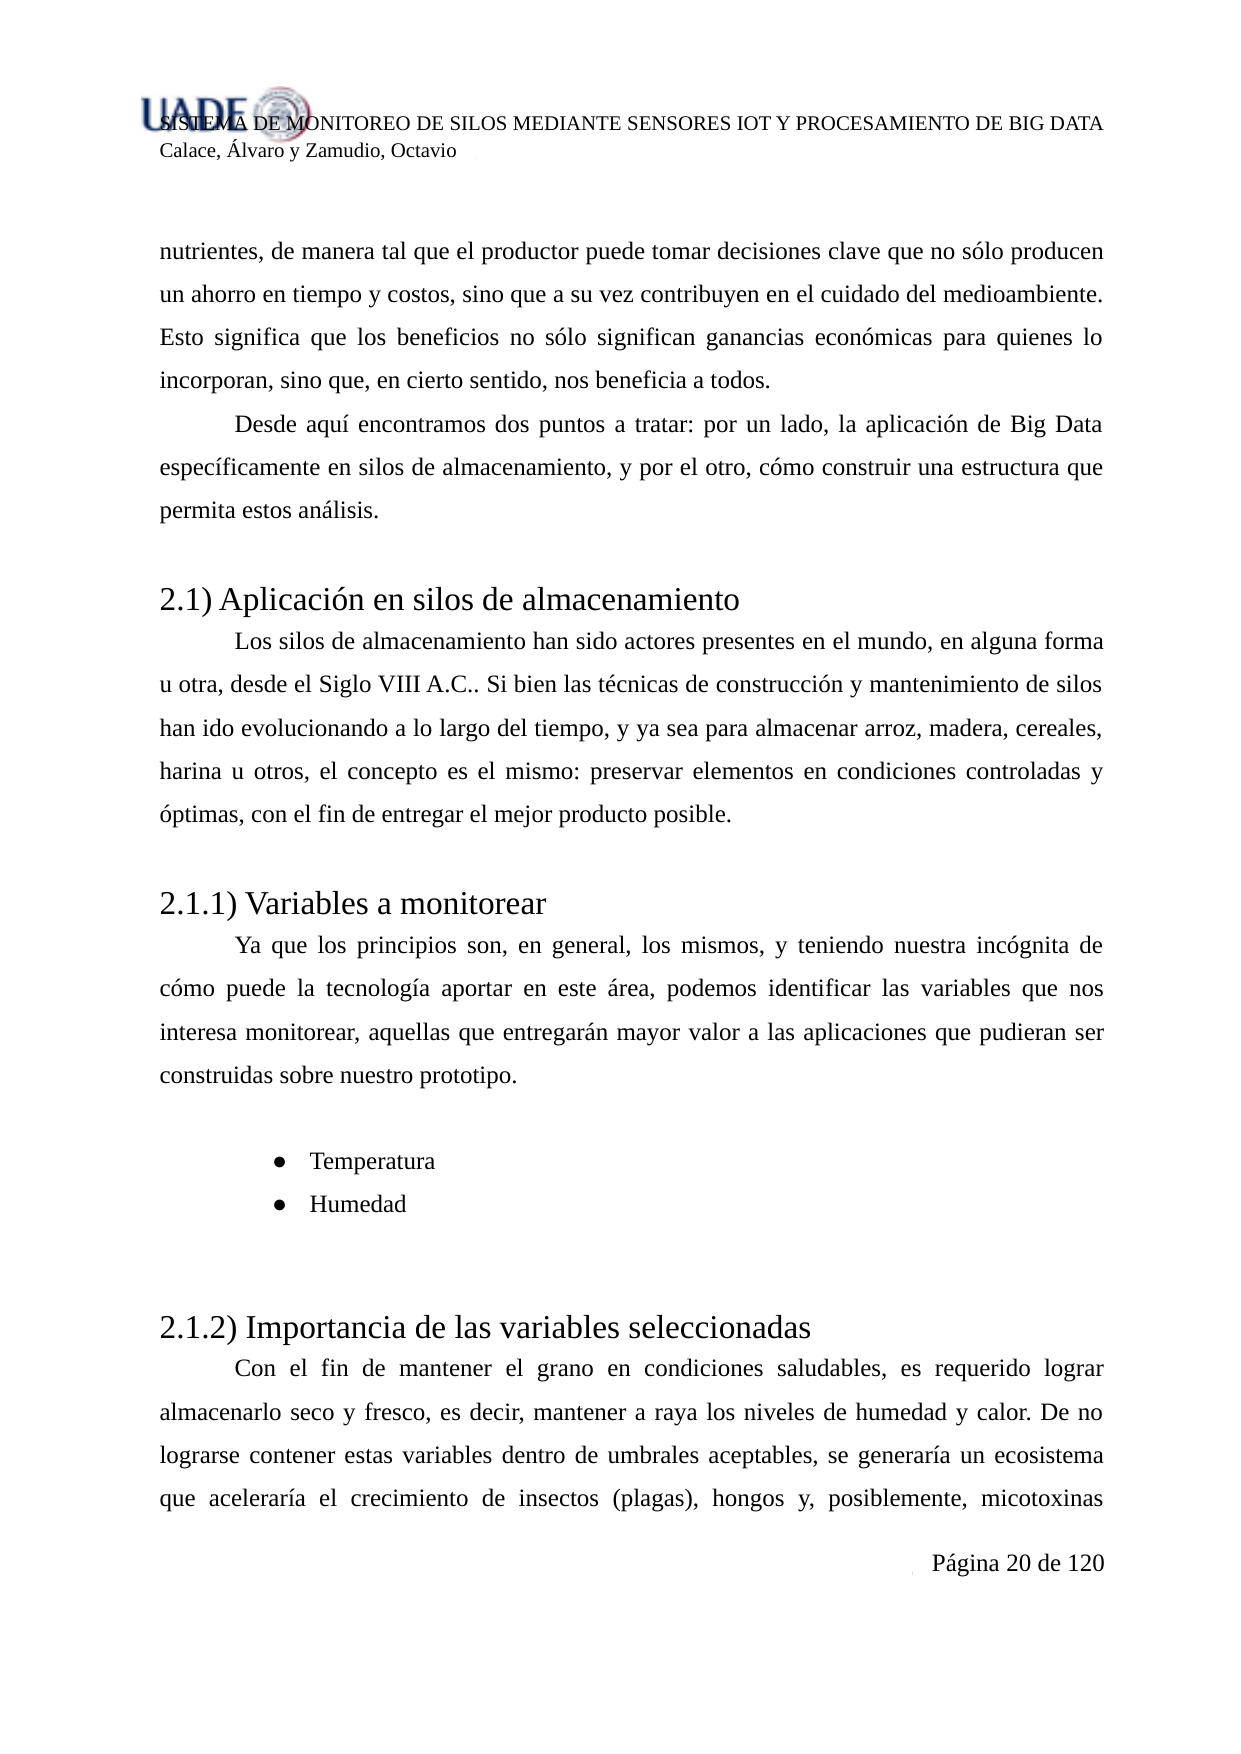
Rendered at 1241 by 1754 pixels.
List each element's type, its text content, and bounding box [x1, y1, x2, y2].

subtitle 2.1) Aplicación en silos de almacenamiento [159, 580, 1104, 618]
picture [140, 86, 314, 146]
text Desde aquí encontramos dos puntos a tratar: por un lado, la aplicación de Big Data específicamente en silos de almacenamiento, y por el otro, cómo construir una estructura que permita estos análisis. [159, 409, 1104, 524]
text Con el fin de mantener el grano en condiciones saludables, es requerido lograr almacenarlo seco y fresco, es decir, mantener a raya los niveles de humedad y calor. De no lograrse contener estas variables dentro de umbrales aceptables, se generaría un ecosistema que aceleraría el crecimiento de insectos (plagas), hongos y, posiblemente, micotoxinas [159, 1353, 1104, 1512]
list Temperatura [272, 1146, 1104, 1175]
subtitle 2.1.1) Variables a monitorear [159, 884, 1104, 922]
subtitle 2.1.2) Importancia de las variables seleccionadas [159, 1307, 1104, 1345]
text nutrientes, de manera tal que el productor puede tomar decisiones clave que no sólo producen un ahorro en tiempo y costos, sino que a su vez contribuyen en el cuidado del medioambiente. Esto significa que los beneficios no sólo significan ganancias económicas para quienes lo incorporan, sino que, en cierto sentido, nos beneficia a todos. [159, 236, 1104, 394]
text Ya que los principios son, en general, los mismos, y teniendo nuestra incógnita de cómo puede la tecnología aportar en este área, podemos identificar las variables que nos interesa monitorear, aquellas que entregarán mayor valor a las aplicaciones que pudieran ser construidas sobre nuestro prototipo. [159, 930, 1104, 1088]
text Los silos de almacenamiento han sido actores presentes en el mundo, en alguna forma u otra, desde el Siglo VIII A.C.. Si bien las técnicas de construcción y mantenimiento de silos han ido evolucionando a lo largo del tiempo, y ya sea para almacenar arroz, madera, cereales, harina u otros, el concepto es el mismo: preservar elementos en condiciones controladas y óptimas, con el fin de entregar el mejor producto posible. [159, 626, 1104, 828]
list Humedad [272, 1189, 1104, 1218]
